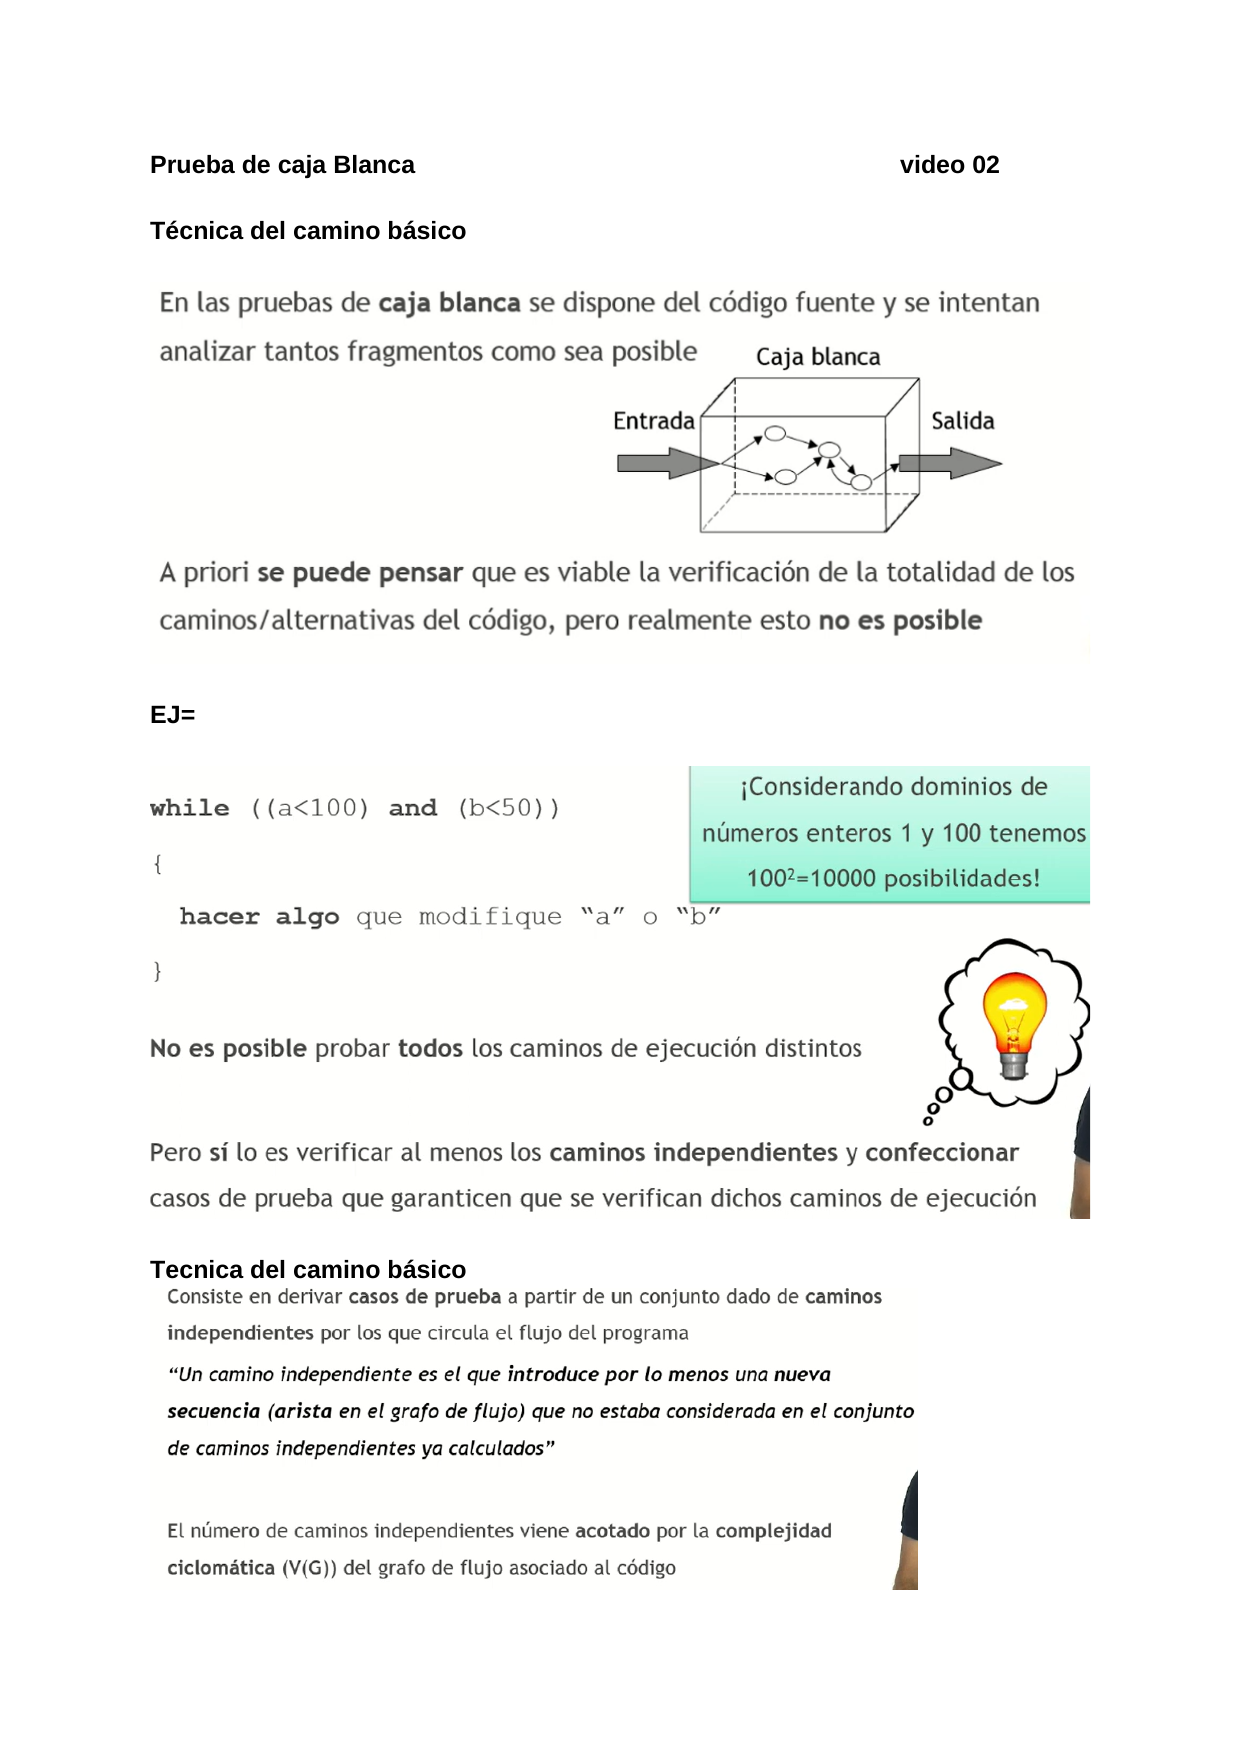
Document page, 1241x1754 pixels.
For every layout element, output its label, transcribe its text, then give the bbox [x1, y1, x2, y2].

text EJ= [150, 700, 1090, 729]
picture [150, 282, 1091, 664]
picture [150, 766, 1091, 1219]
text Técnica del camino básico [150, 216, 1090, 245]
text Tecnica del camino básico [150, 1255, 1090, 1284]
picture [150, 1288, 918, 1590]
text Prueba de caja Blanca video 02 [150, 150, 1090, 179]
